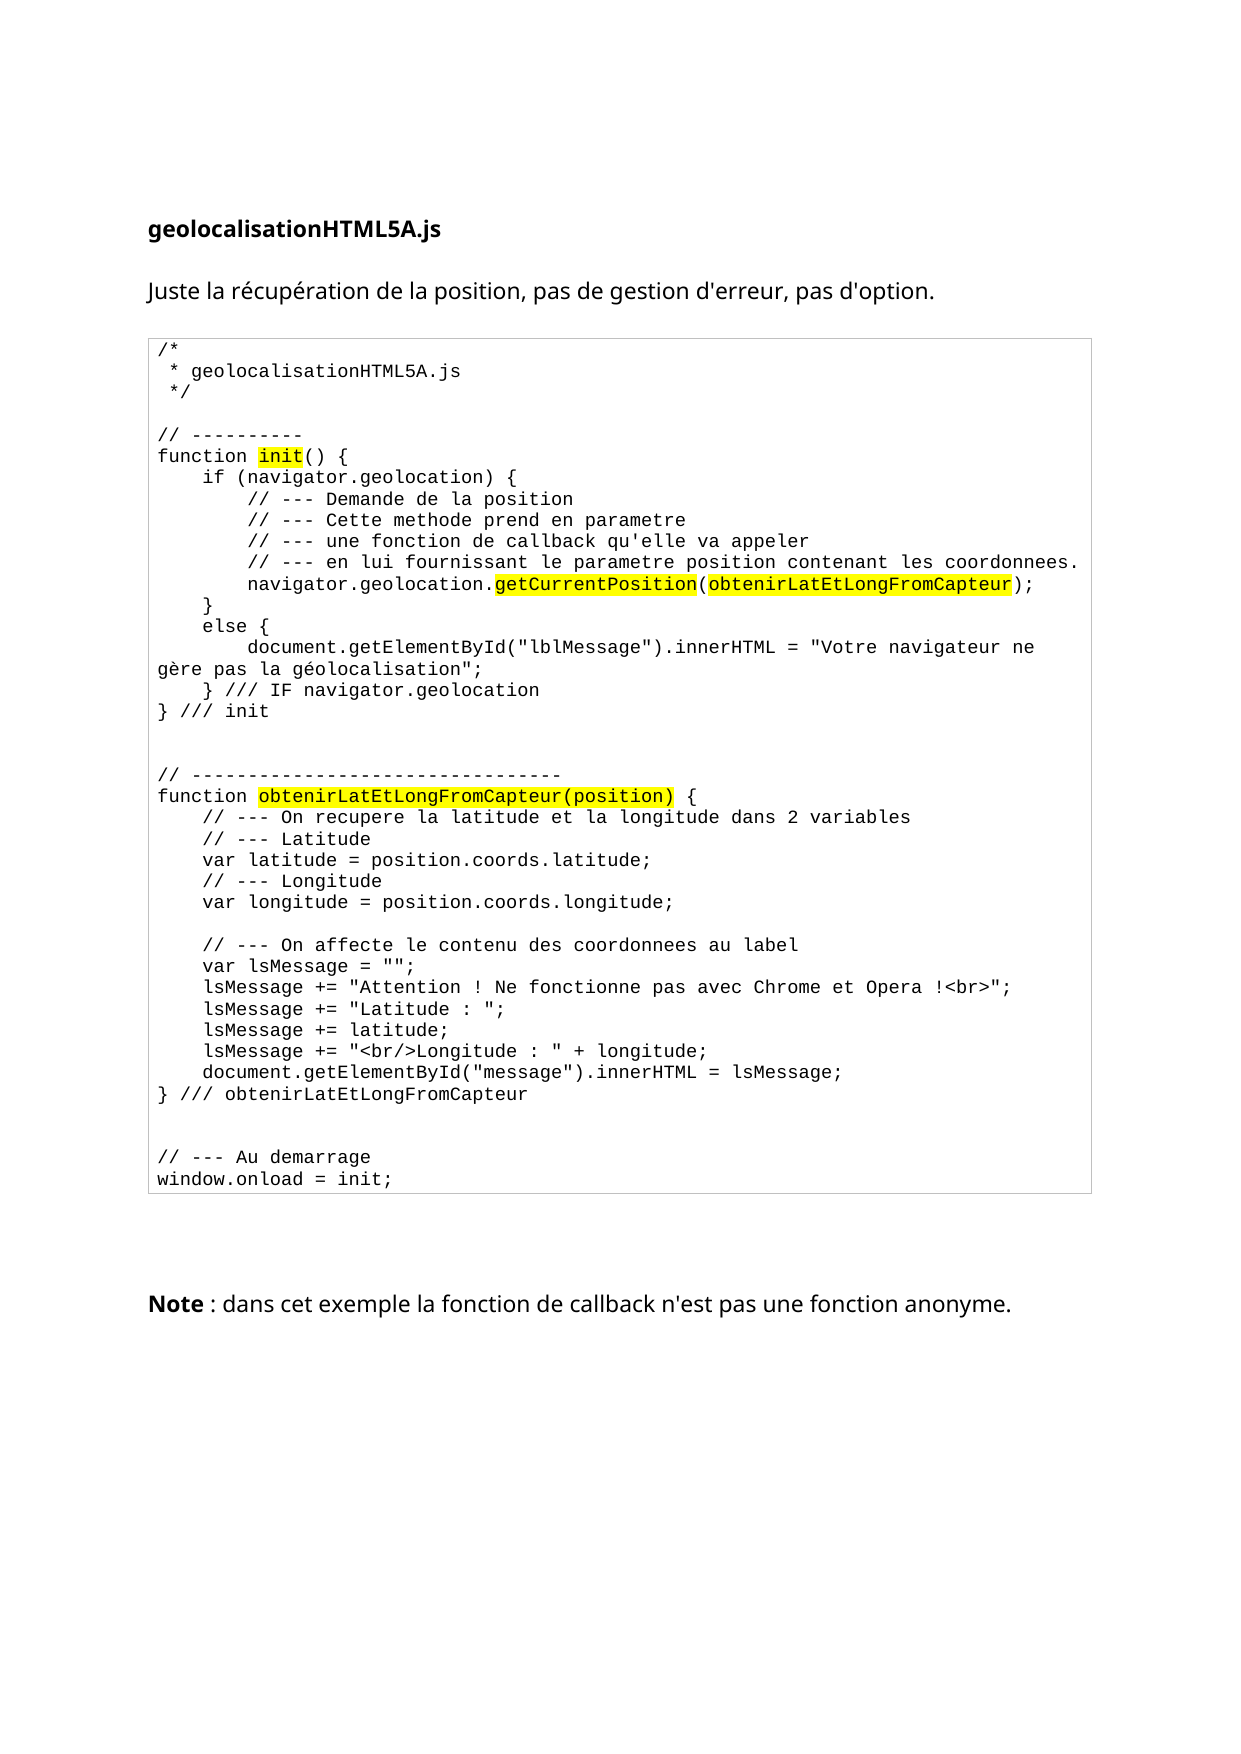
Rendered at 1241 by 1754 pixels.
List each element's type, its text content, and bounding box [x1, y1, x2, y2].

text /* [149, 339, 1091, 359]
text // --- une fonction de callback qu'elle va appeler [149, 529, 1091, 550]
text navigator.geolocation.getCurrentPosition(obtenirLatEtLongFromCapteur); [149, 571, 1091, 592]
text function obtenirLatEtLongFromCapteur(position) { [149, 784, 1091, 805]
text } /// obtenirLatEtLongFromCapteur [149, 1081, 1091, 1106]
text // --- On recupere la latitude et la longitude dans 2 variables [149, 805, 1091, 826]
text lsMessage += "<br/>Longitude : " + longitude; [149, 1039, 1091, 1060]
text Juste la récupération de la position, pas de gestion d'erreur, pas d'option. [148, 275, 1092, 306]
text lsMessage += latitude; [149, 1017, 1091, 1039]
text // --- en lui fournissant le parametre position contenant les coordonnees. [149, 550, 1091, 571]
text // --------------------------------- [149, 762, 1091, 784]
text var lsMessage = ""; [149, 954, 1091, 975]
text window.onload = init; [149, 1166, 1091, 1193]
text // ---------- [149, 422, 1091, 444]
text // --- Longitude [149, 869, 1091, 890]
text // --- Demande de la position [149, 486, 1091, 507]
text // --- Latitude [149, 826, 1091, 847]
text // --- Au demarrage [149, 1145, 1091, 1166]
text } /// IF navigator.geolocation [149, 677, 1091, 699]
text */ [149, 380, 1091, 404]
text } /// init [149, 699, 1091, 723]
text document.getElementById("message").innerHTML = lsMessage; [149, 1060, 1091, 1081]
text // --- Cette methode prend en parametre [149, 507, 1091, 529]
text } [149, 592, 1091, 614]
text if (navigator.geolocation) { [149, 465, 1091, 486]
text geolocalisationHTML5A.js [148, 212, 1092, 244]
text * geolocalisationHTML5A.js [149, 359, 1091, 380]
text document.getElementById("lblMessage").innerHTML = "Votre navigateur ne gère pas la géolocalisation"; [149, 635, 1091, 677]
text function init() { [149, 444, 1091, 465]
text var latitude = position.coords.latitude; [149, 847, 1091, 869]
text // --- On affecte le contenu des coordonnees au label [149, 932, 1091, 954]
text lsMessage += "Attention ! Ne fonctionne pas avec Chrome et Opera !<br>"; [149, 975, 1091, 996]
text lsMessage += "Latitude : "; [149, 996, 1091, 1017]
text Note : dans cet exemple la fonction de callback n'est pas une fonction anonyme. [148, 1287, 1092, 1319]
text var longitude = position.coords.longitude; [149, 890, 1091, 914]
text else { [149, 614, 1091, 635]
